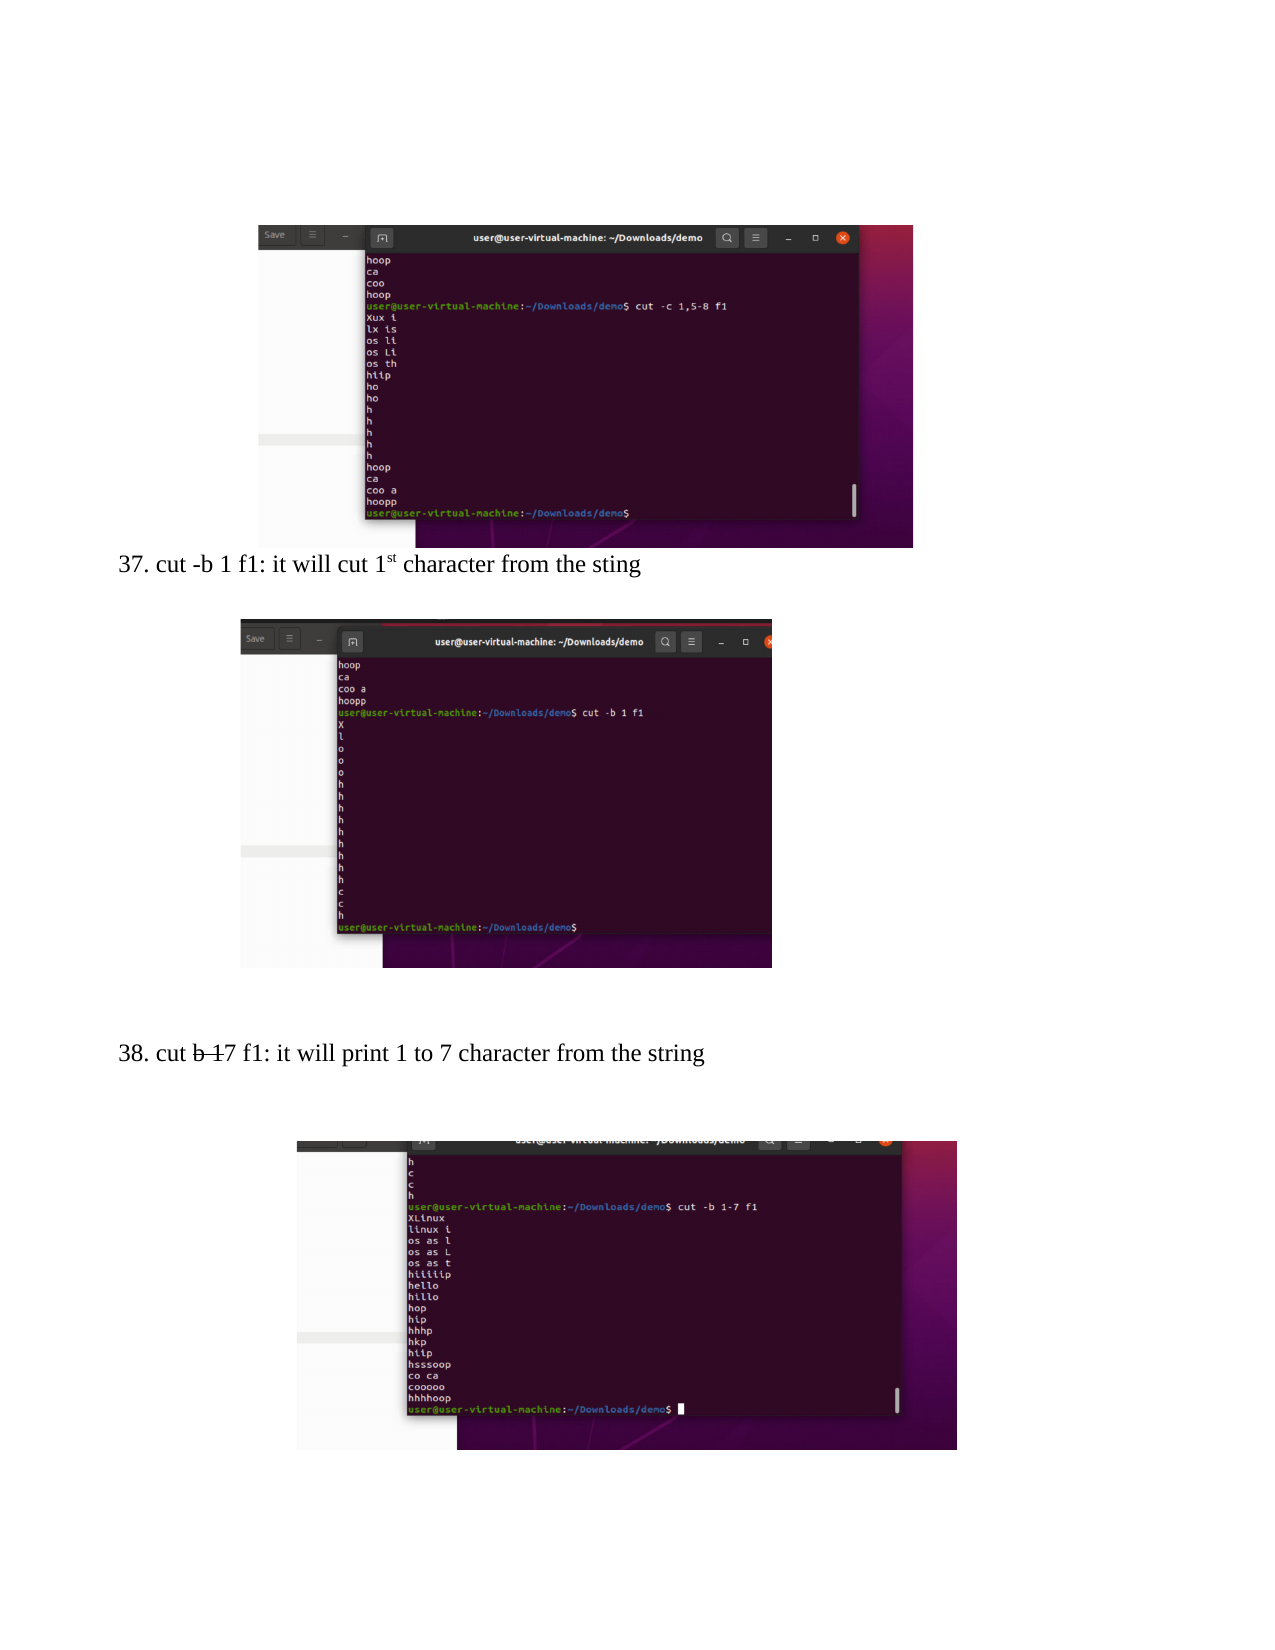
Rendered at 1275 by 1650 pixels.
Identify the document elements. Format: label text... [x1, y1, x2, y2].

text 37. cut -b 1 f1: it will cut 1st character from the sting [118, 549, 1157, 578]
text 38. cut b 17 f1: it will print 1 to 7 character from the string [118, 1038, 1157, 1067]
picture [240, 619, 772, 968]
picture [258, 225, 914, 548]
picture [296, 1141, 957, 1450]
